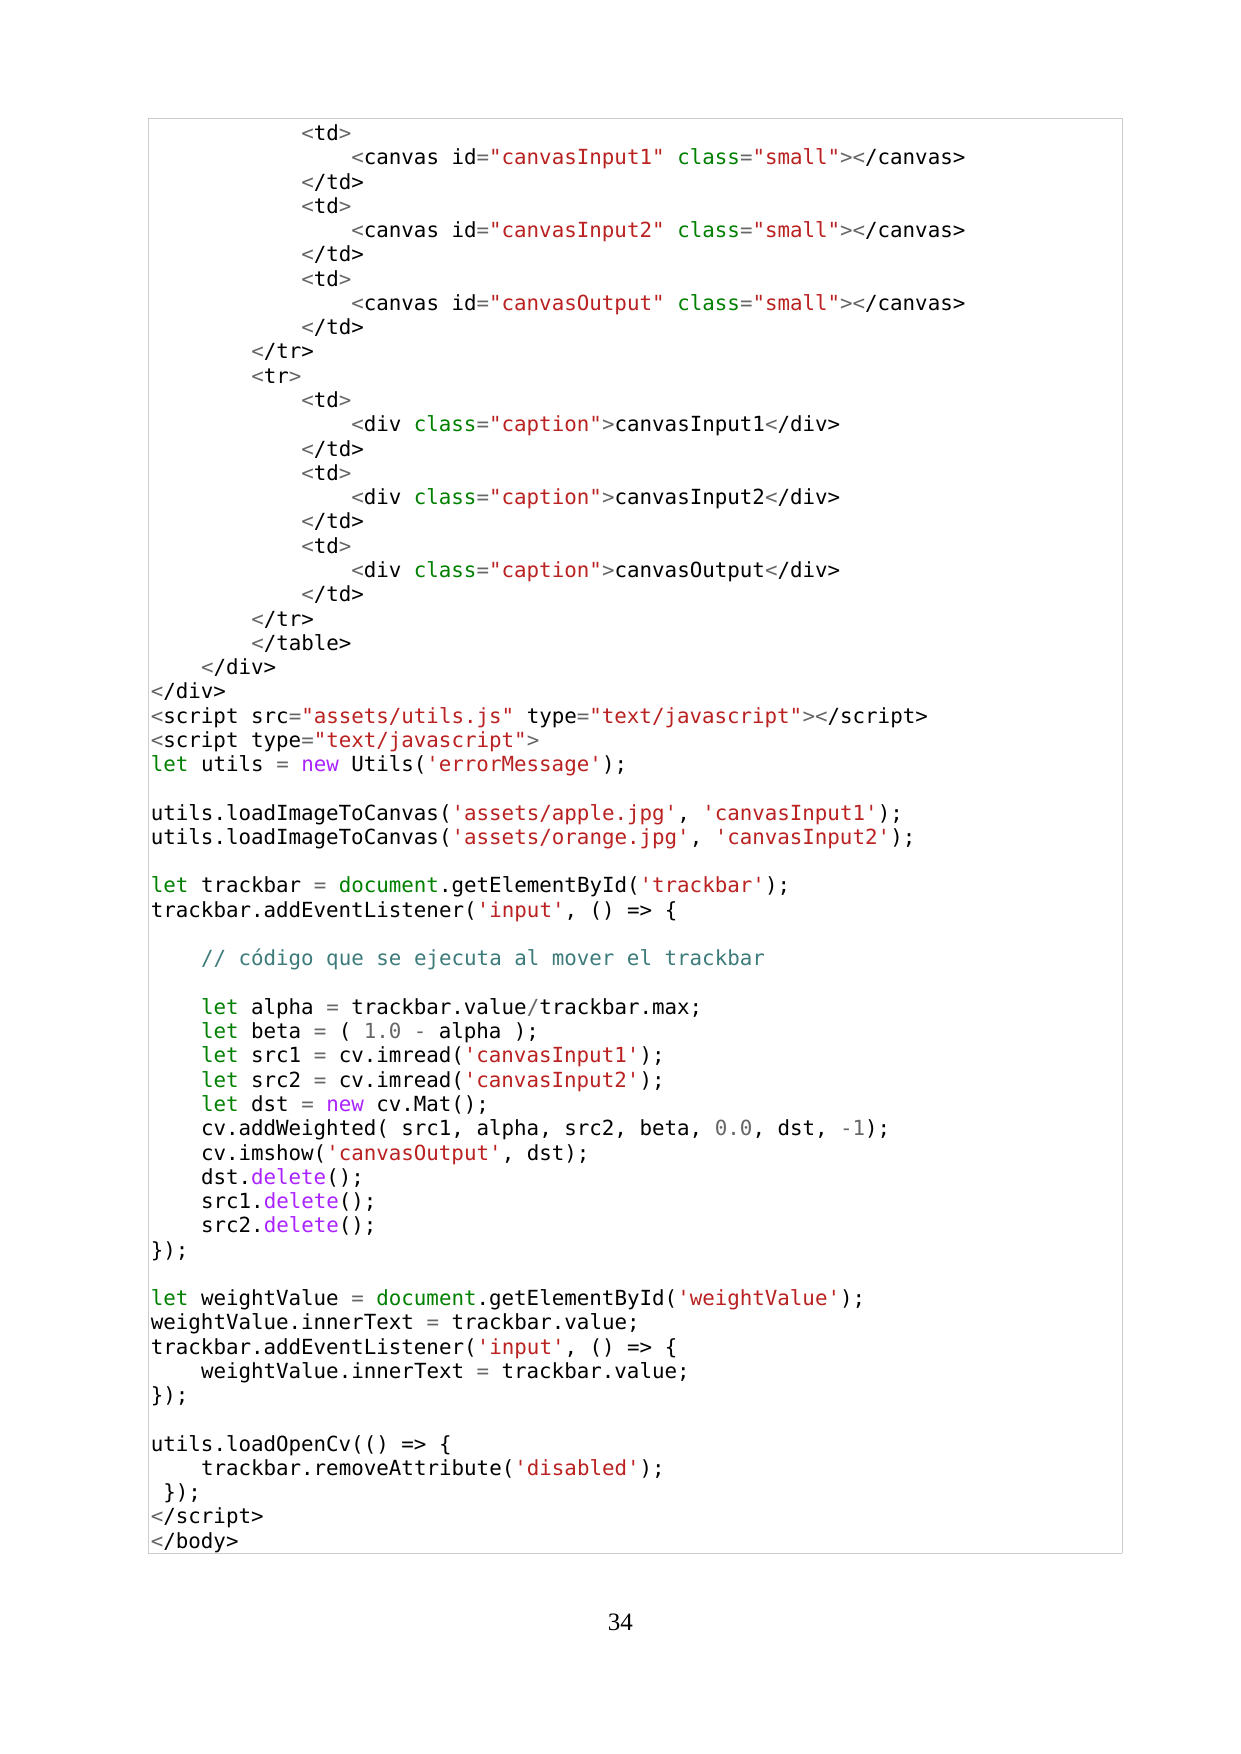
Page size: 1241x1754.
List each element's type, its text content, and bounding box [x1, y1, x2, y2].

text <td> [149, 191, 1122, 215]
text let trackbar = document.getElementById('trackbar'); [149, 871, 1122, 895]
text <canvas id="canvasInput2" class="small"></canvas> [149, 215, 1122, 239]
text </tr> [149, 603, 1122, 628]
text </td> [149, 506, 1122, 531]
text <script type="text/javascript"> [149, 725, 1122, 749]
text <div class="caption">canvasInput1</div> [149, 409, 1122, 434]
text utils.loadOpenCv(() => { [149, 1429, 1122, 1453]
text weightValue.innerText = trackbar.value; [149, 1307, 1122, 1332]
text </table> [149, 628, 1122, 652]
text <td> [149, 458, 1122, 482]
text <tr> [149, 361, 1122, 385]
text utils.loadImageToCanvas('assets/orange.jpg', 'canvasInput2'); [149, 822, 1122, 849]
text let weightValue = document.getElementById('weightValue'); [149, 1283, 1122, 1307]
text </tr> [149, 337, 1122, 361]
text <canvas id="canvasOutput" class="small"></canvas> [149, 288, 1122, 312]
text utils.loadImageToCanvas('assets/apple.jpg', 'canvasInput1'); [149, 798, 1122, 822]
text let utils = new Utils('errorMessage'); [149, 749, 1122, 776]
text <td> [149, 119, 1122, 142]
text </td> [149, 312, 1122, 337]
text trackbar.addEventListener('input', () => { [149, 895, 1122, 922]
text // código que se ejecuta al mover el trackbar [149, 943, 1122, 971]
text <script src="assets/utils.js" type="text/javascript"></script> [149, 701, 1122, 725]
text dst.delete(); [149, 1162, 1122, 1186]
text <td> [149, 385, 1122, 409]
text weightValue.innerText = trackbar.value; [149, 1356, 1122, 1380]
text let beta = ( 1.0 - alpha ); [149, 1016, 1122, 1040]
text src1.delete(); [149, 1186, 1122, 1210]
text </td> [149, 579, 1122, 603]
text let dst = new cv.Mat(); [149, 1089, 1122, 1113]
text </td> [149, 239, 1122, 264]
text }); [149, 1234, 1122, 1262]
text <td> [149, 264, 1122, 288]
text </div> [149, 676, 1122, 701]
text <canvas id="canvasInput1" class="small"></canvas> [149, 142, 1122, 167]
text <td> [149, 531, 1122, 555]
text </td> [149, 434, 1122, 458]
text cv.imshow('canvasOutput', dst); [149, 1137, 1122, 1162]
text cv.addWeighted( src1, alpha, src2, beta, 0.0, dst, -1); [149, 1113, 1122, 1137]
text }); [149, 1477, 1122, 1502]
text src2.delete(); [149, 1210, 1122, 1234]
text </div> [149, 652, 1122, 676]
text </td> [149, 167, 1122, 191]
text }); [149, 1380, 1122, 1407]
text let src1 = cv.imread('canvasInput1'); [149, 1040, 1122, 1065]
text let alpha = trackbar.value/trackbar.max; [149, 992, 1122, 1016]
text </script> [149, 1502, 1122, 1526]
text let src2 = cv.imread('canvasInput2'); [149, 1065, 1122, 1089]
text </body> [149, 1526, 1122, 1553]
text <div class="caption">canvasOutput</div> [149, 555, 1122, 579]
text <div class="caption">canvasInput2</div> [149, 482, 1122, 506]
text trackbar.removeAttribute('disabled'); [149, 1453, 1122, 1477]
text trackbar.addEventListener('input', () => { [149, 1332, 1122, 1356]
